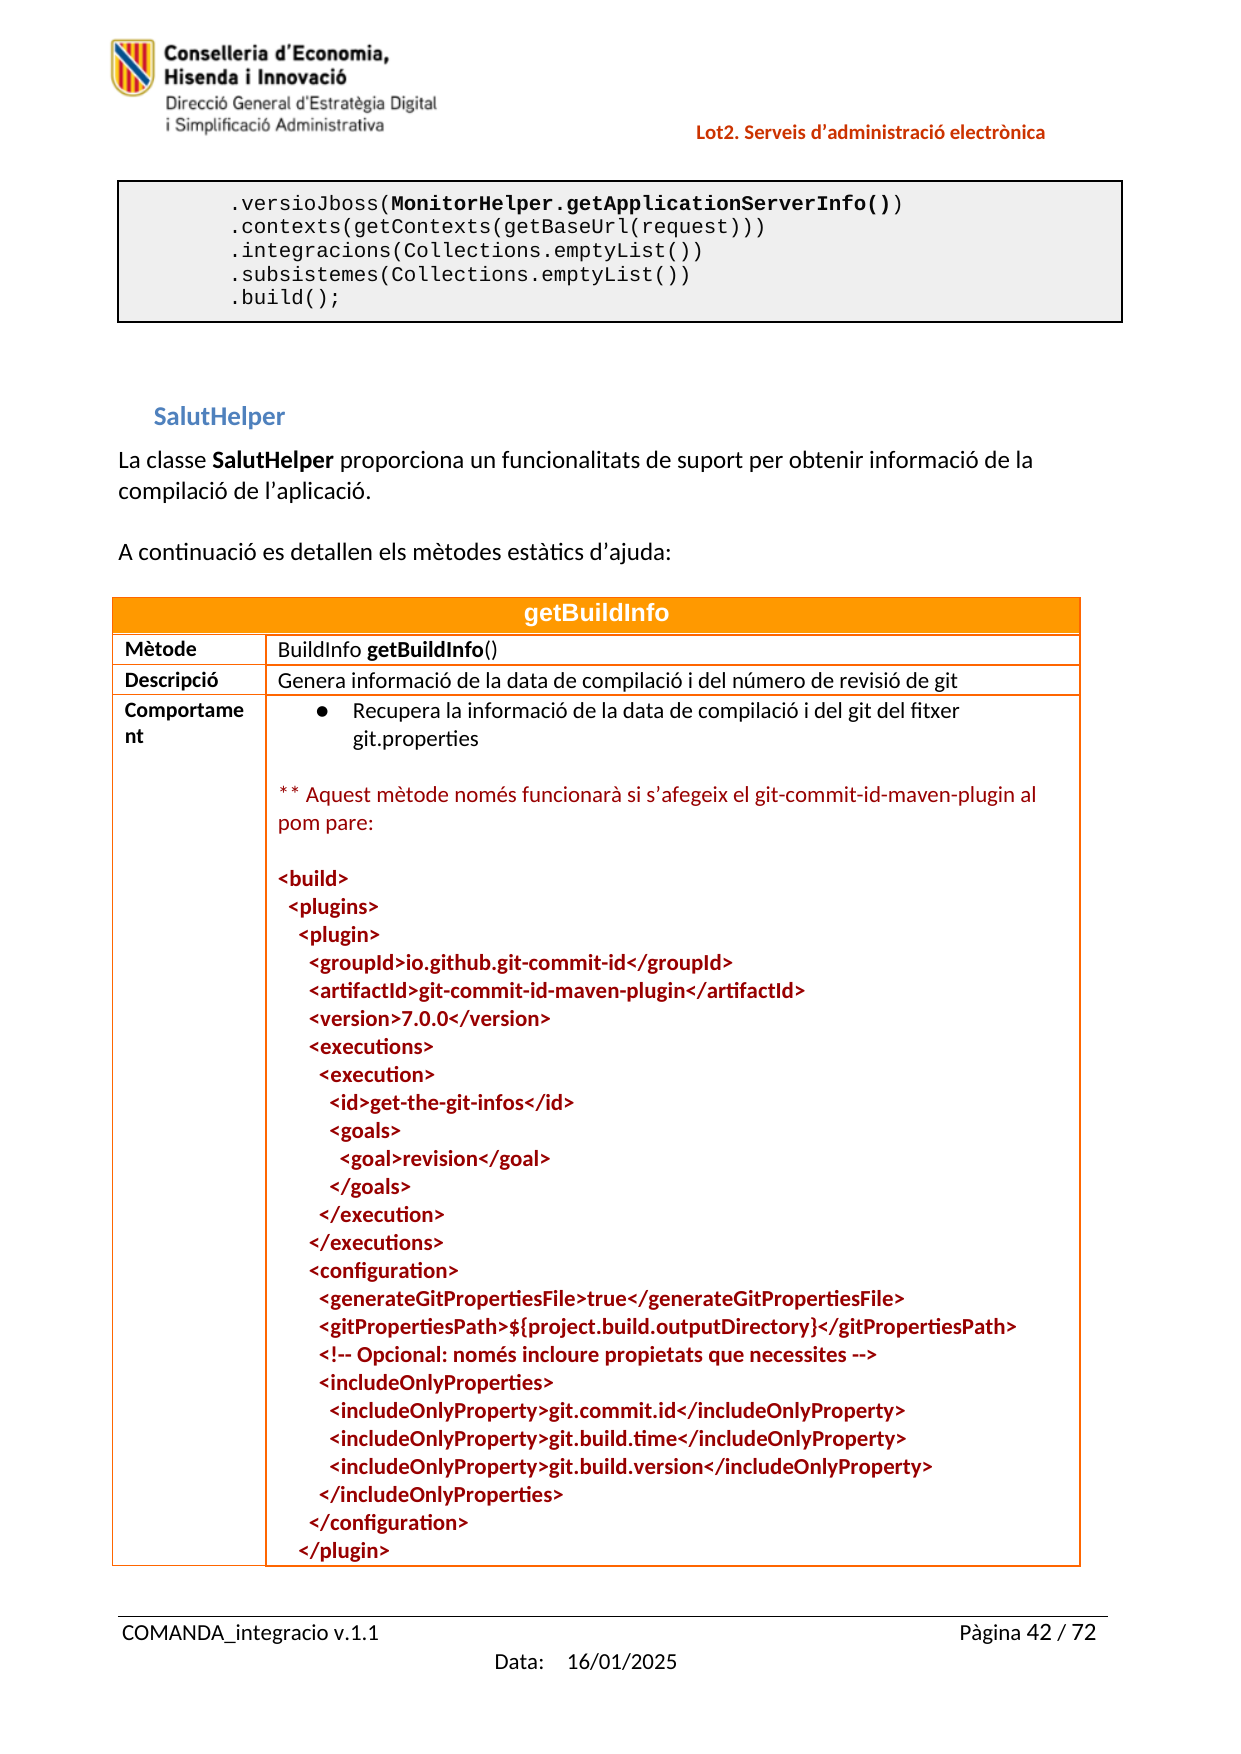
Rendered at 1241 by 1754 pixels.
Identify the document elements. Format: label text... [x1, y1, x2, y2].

text La classe SalutHelper proporciona un funcionalitats de suport per obtenir informació de la compilació de l’aplicació. [118, 444, 1122, 506]
table_cell Recupera la informació de la data de compilació i del git del fitxer git.properties ** Aquest mètode només funcionarà si s’afegeix el git-commit-id-maven-plugin al pom pare: <build> <plugins> <plugin> <groupId>io.github.git-commit-id</groupId> <artifactId>git-commit-id-maven-plugin</artifactId> <version>7.0.0</version> <executions> <execution> <id>get-the-git-infos</id> <goals> <goal>revision</goal> </goals> </execution> </executions> <configuration> <generateGitPropertiesFile>true</generateGitPropertiesFile> <gitPropertiesPath>${project.build.outputDirectory}</gitPropertiesPath> <!-- Opcional: només incloure propietats que necessites --> <includeOnlyProperties> <includeOnlyProperty>git.commit.id</includeOnlyProperty> <includeOnlyProperty>git.build.time</includeOnlyProperty> <includeOnlyProperty>git.build.version</includeOnlyProperty> </includeOnlyProperties> </configuration> </plugin> [267, 696, 1079, 1564]
subtitle SalutHelper [153, 399, 1122, 432]
table_cell Genera informació de la data de compilació i del número de revisió de git [267, 666, 1079, 694]
table_cell Comportament [113, 695, 265, 1564]
table_cell BuildInfo getBuildInfo() [267, 636, 1079, 664]
table_header getBuildInfo [113, 598, 1079, 633]
table_header .versioJboss(MonitorHelper.getApplicationServerInfo()) .contexts(getContexts(getBaseUrl(request))) .integracions(Collections.emptyList()) .subsistemes(Collections.emptyList()) .build(); [119, 182, 1121, 321]
picture [100, 26, 467, 156]
text A continuació es detallen els mètodes estàtics d’ajuda: [118, 536, 1122, 567]
table_cell Mètode [113, 635, 265, 664]
table_cell Descripció [113, 665, 265, 694]
